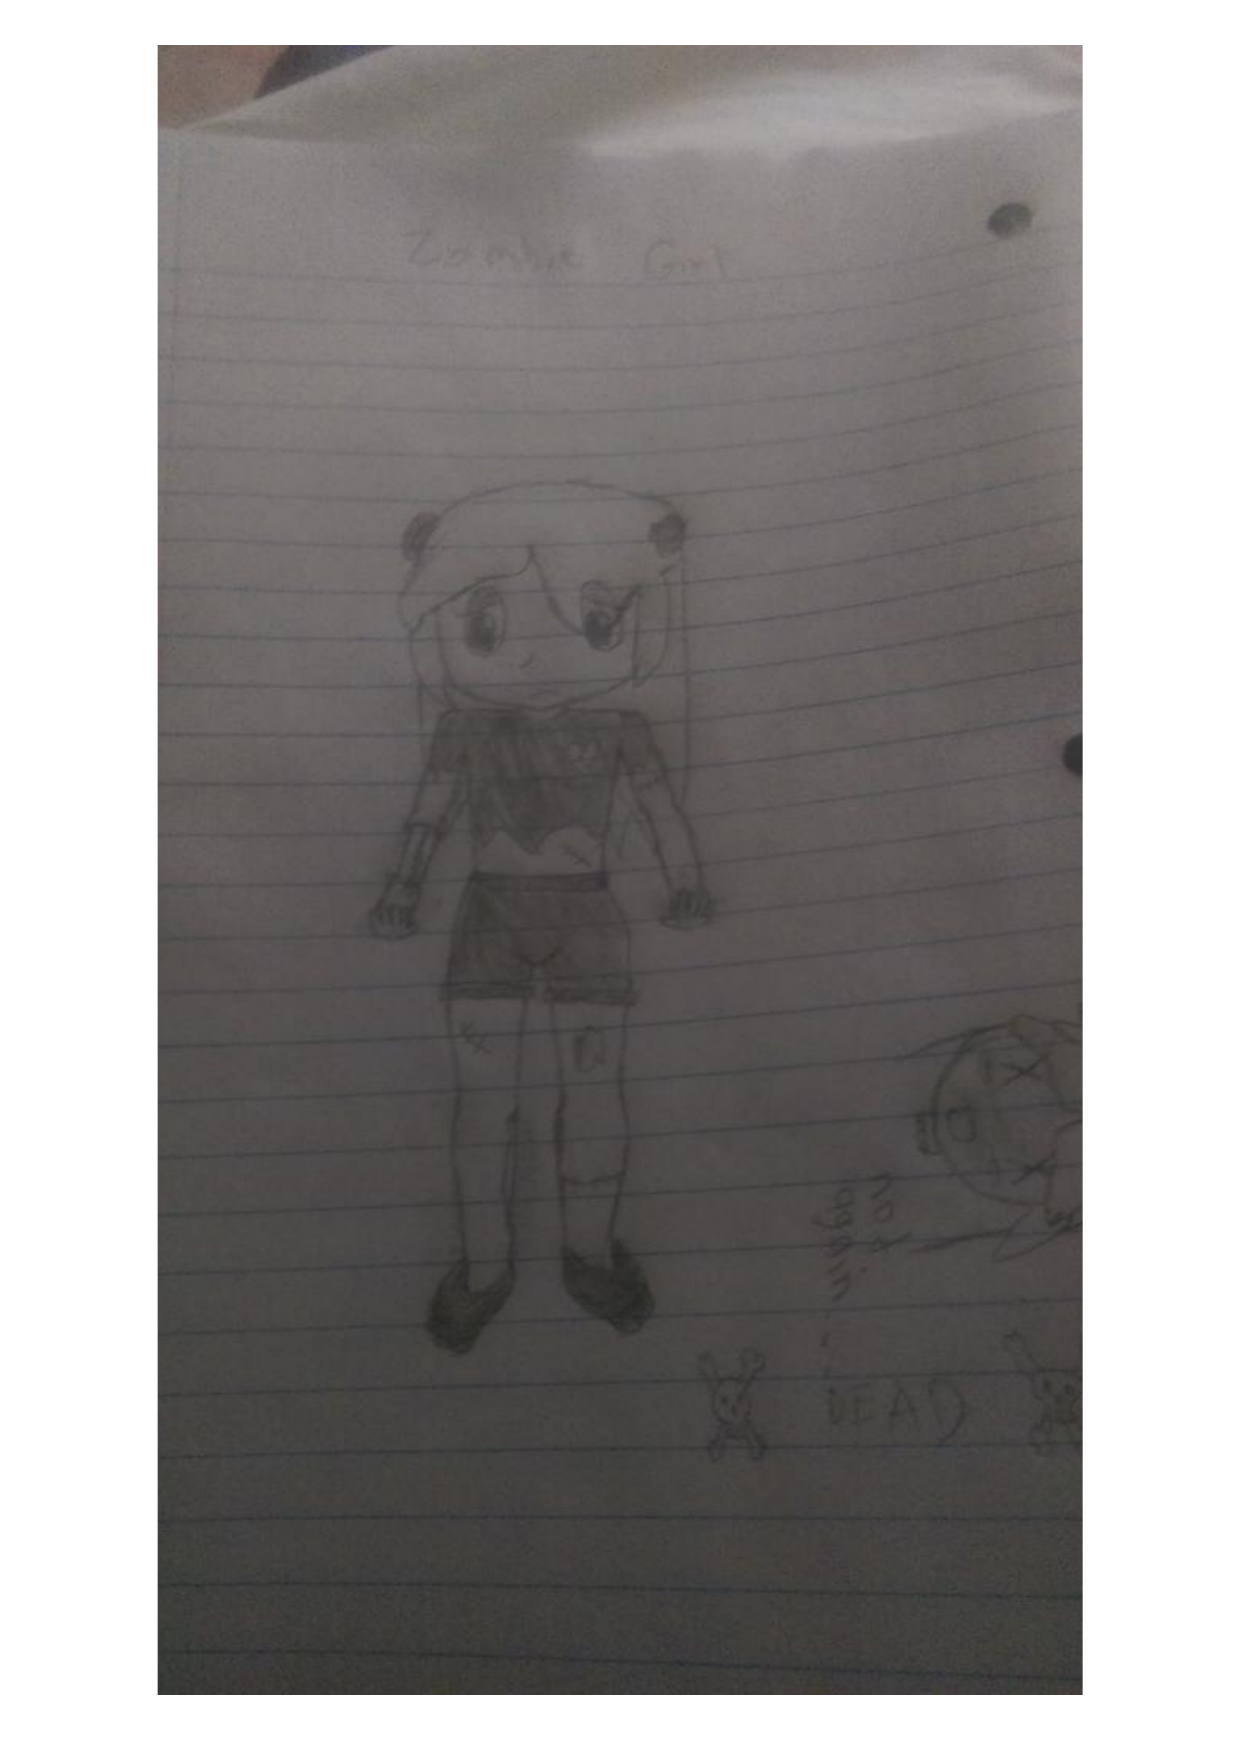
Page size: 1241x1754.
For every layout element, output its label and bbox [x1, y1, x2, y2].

picture [157, 45, 1083, 1695]
